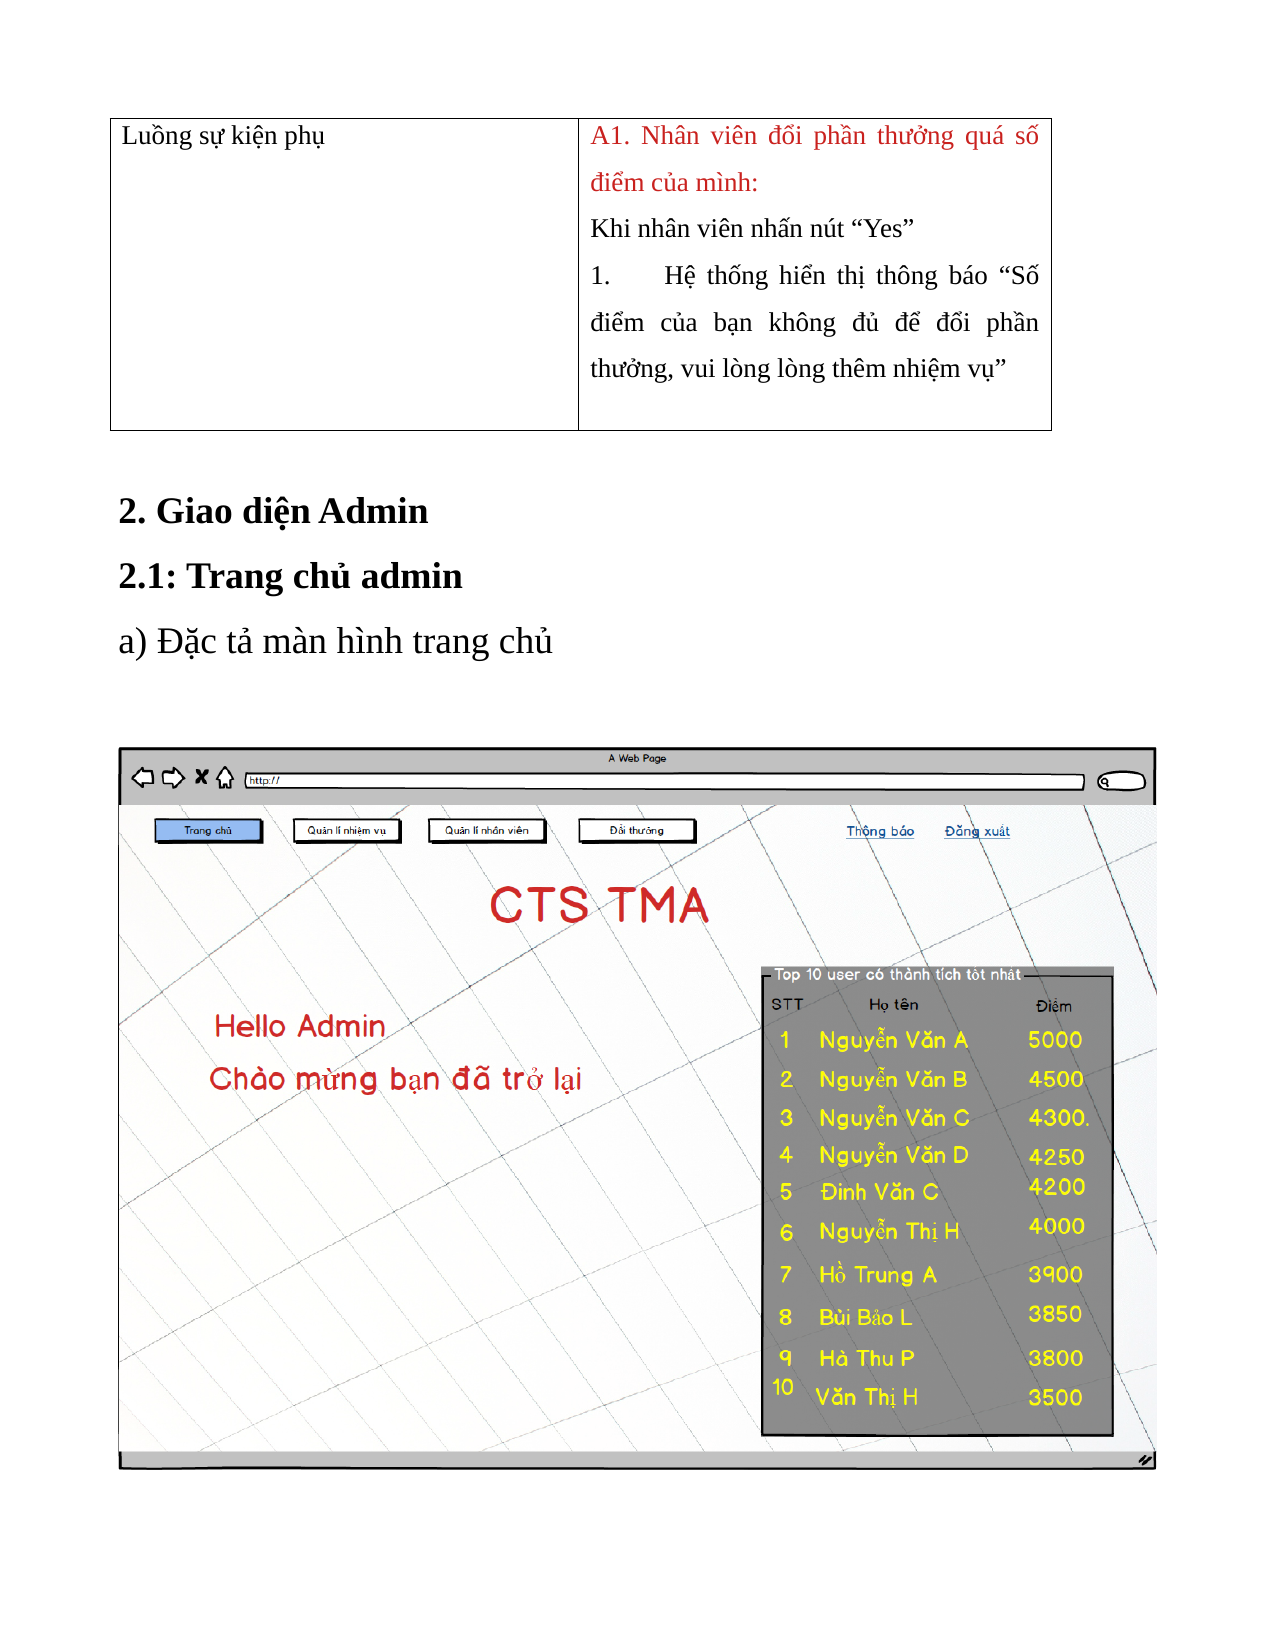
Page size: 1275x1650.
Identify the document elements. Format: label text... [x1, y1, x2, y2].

table_cell Luồng sự kiện phụ [111, 119, 578, 430]
table_cell A1. Nhân viên đổi phần thưởng quá số điểm của mình: Khi nhân viên nhấn nút “Yes” Hệ thống hiển thị thông báo “Số điểm của bạn không đủ để đổi phần thưởng, vui lòng lòng thêm nhiệm vụ” [579, 119, 1051, 430]
picture [118, 747, 1157, 1470]
text a) Đặc tả màn hình trang chủ [118, 618, 1157, 661]
text 2. Giao diện Admin [118, 489, 1157, 532]
text 2.1: Trang chủ admin [118, 553, 1157, 597]
